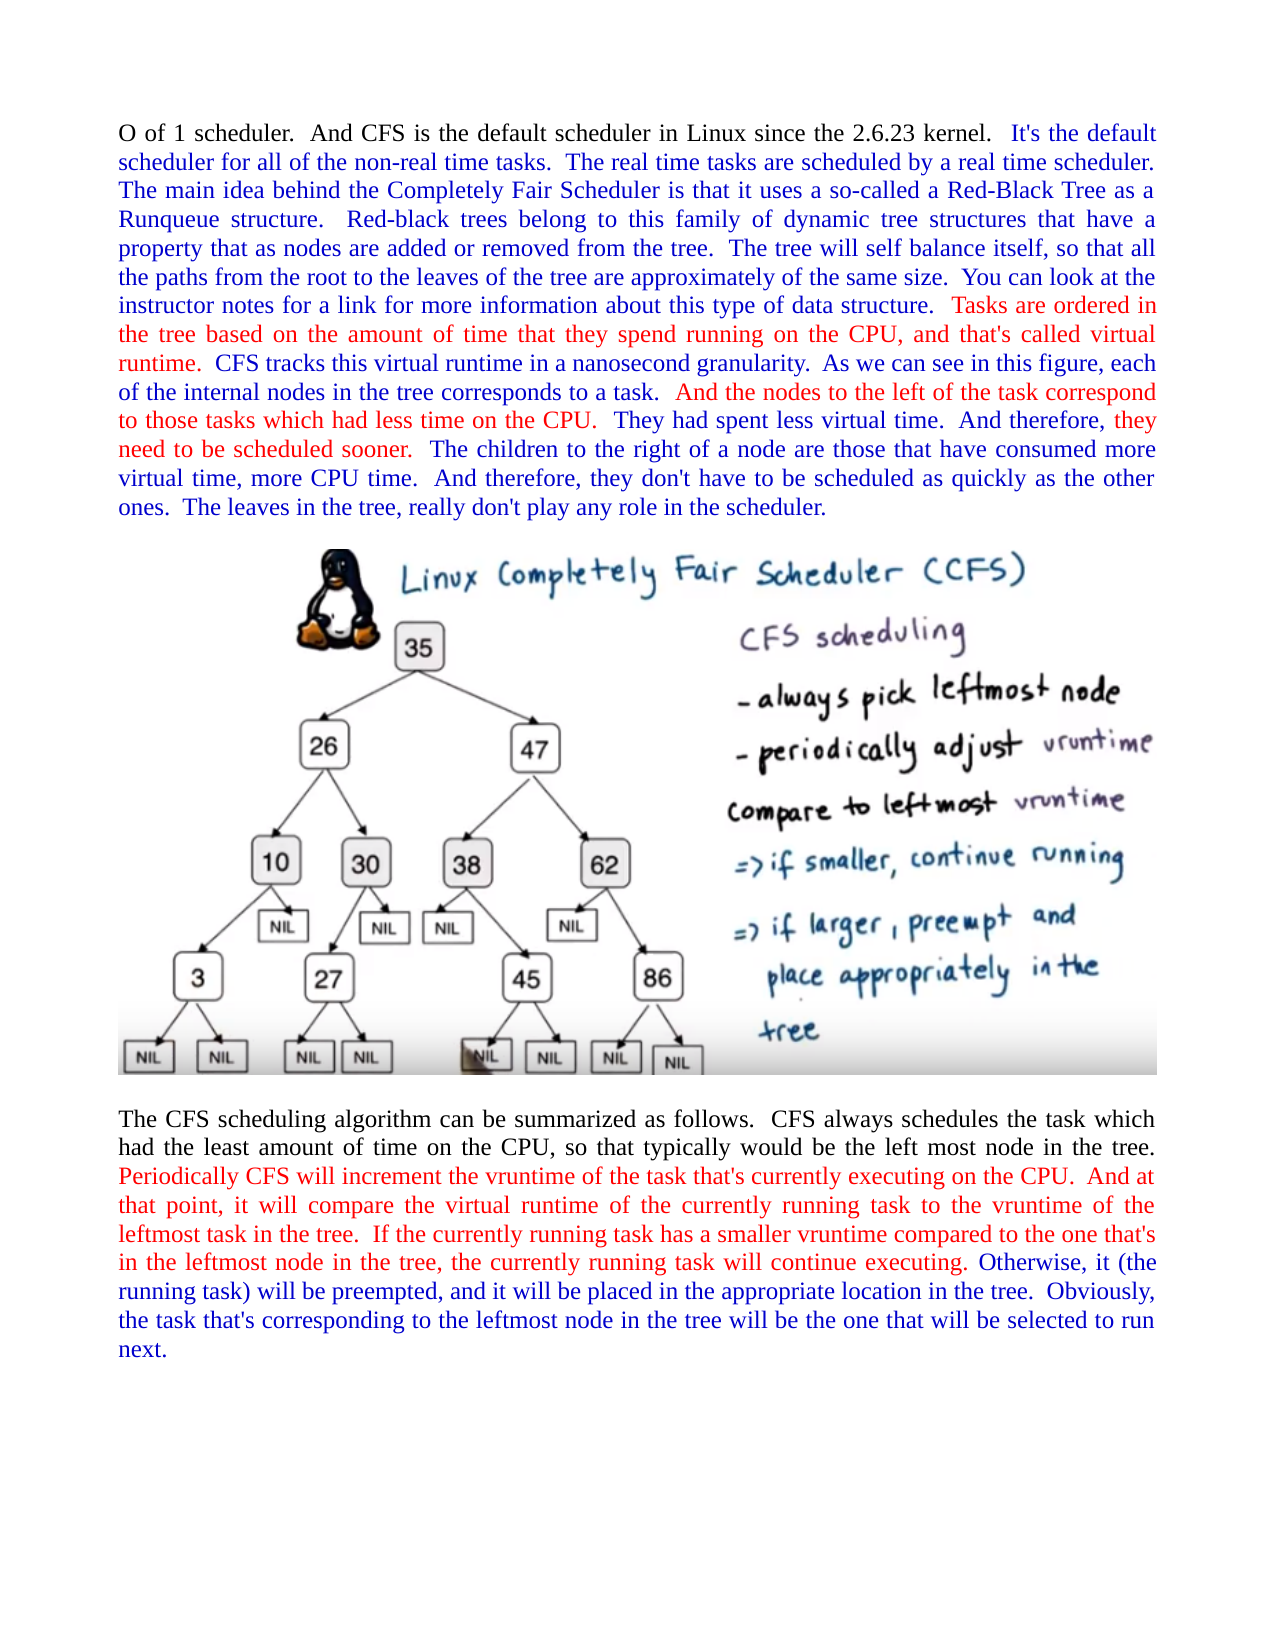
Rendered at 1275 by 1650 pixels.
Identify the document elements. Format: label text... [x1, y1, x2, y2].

picture [118, 549, 1157, 1075]
text The CFS scheduling algorithm can be summarized as follows. CFS always schedules the task which had the least amount of time on the CPU, so that typically would be the left most node in the tree. Periodically CFS will increment the vruntime of the task that's currently executing on the CPU. And at that point, it will compare the virtual runtime of the currently running task to the vruntime of the leftmost task in the tree. If the currently running task has a smaller vruntime compared to the one that's in the leftmost node in the tree, the currently running task will continue executing. Otherwise, it (the running task) will be preempted, and it will be placed in the appropriate location in the tree. Obviously, the task that's corresponding to the leftmost node in the tree will be the one that will be selected to run next. [118, 1104, 1157, 1362]
text O of 1 scheduler. And CFS is the default scheduler in Linux since the 2.6.23 kernel. It's the default scheduler for all of the non-real time tasks. The real time tasks are scheduled by a real time scheduler. The main idea behind the Completely Fair Scheduler is that it uses a so-called a Red-Black Tree as a Runqueue structure. Red-black trees belong to this family of dynamic tree structures that have a property that as nodes are added or removed from the tree. The tree will self balance itself, so that all the paths from the root to the leaves of the tree are approximately of the same size. You can look at the instructor notes for a link for more information about this type of data structure. Tasks are ordered in the tree based on the amount of time that they spend running on the CPU, and that's called virtual runtime. CFS tracks this virtual runtime in a nanosecond granularity. As we can see in this figure, each of the internal nodes in the tree corresponds to a task. And the nodes to the left of the task correspond to those tasks which had less time on the CPU. They had spent less virtual time. And therefore, they need to be scheduled sooner. The children to the right of a node are those that have consumed more virtual time, more CPU time. And therefore, they don't have to be scheduled as quickly as the other ones. The leaves in the tree, really don't play any role in the scheduler. [118, 118, 1157, 521]
